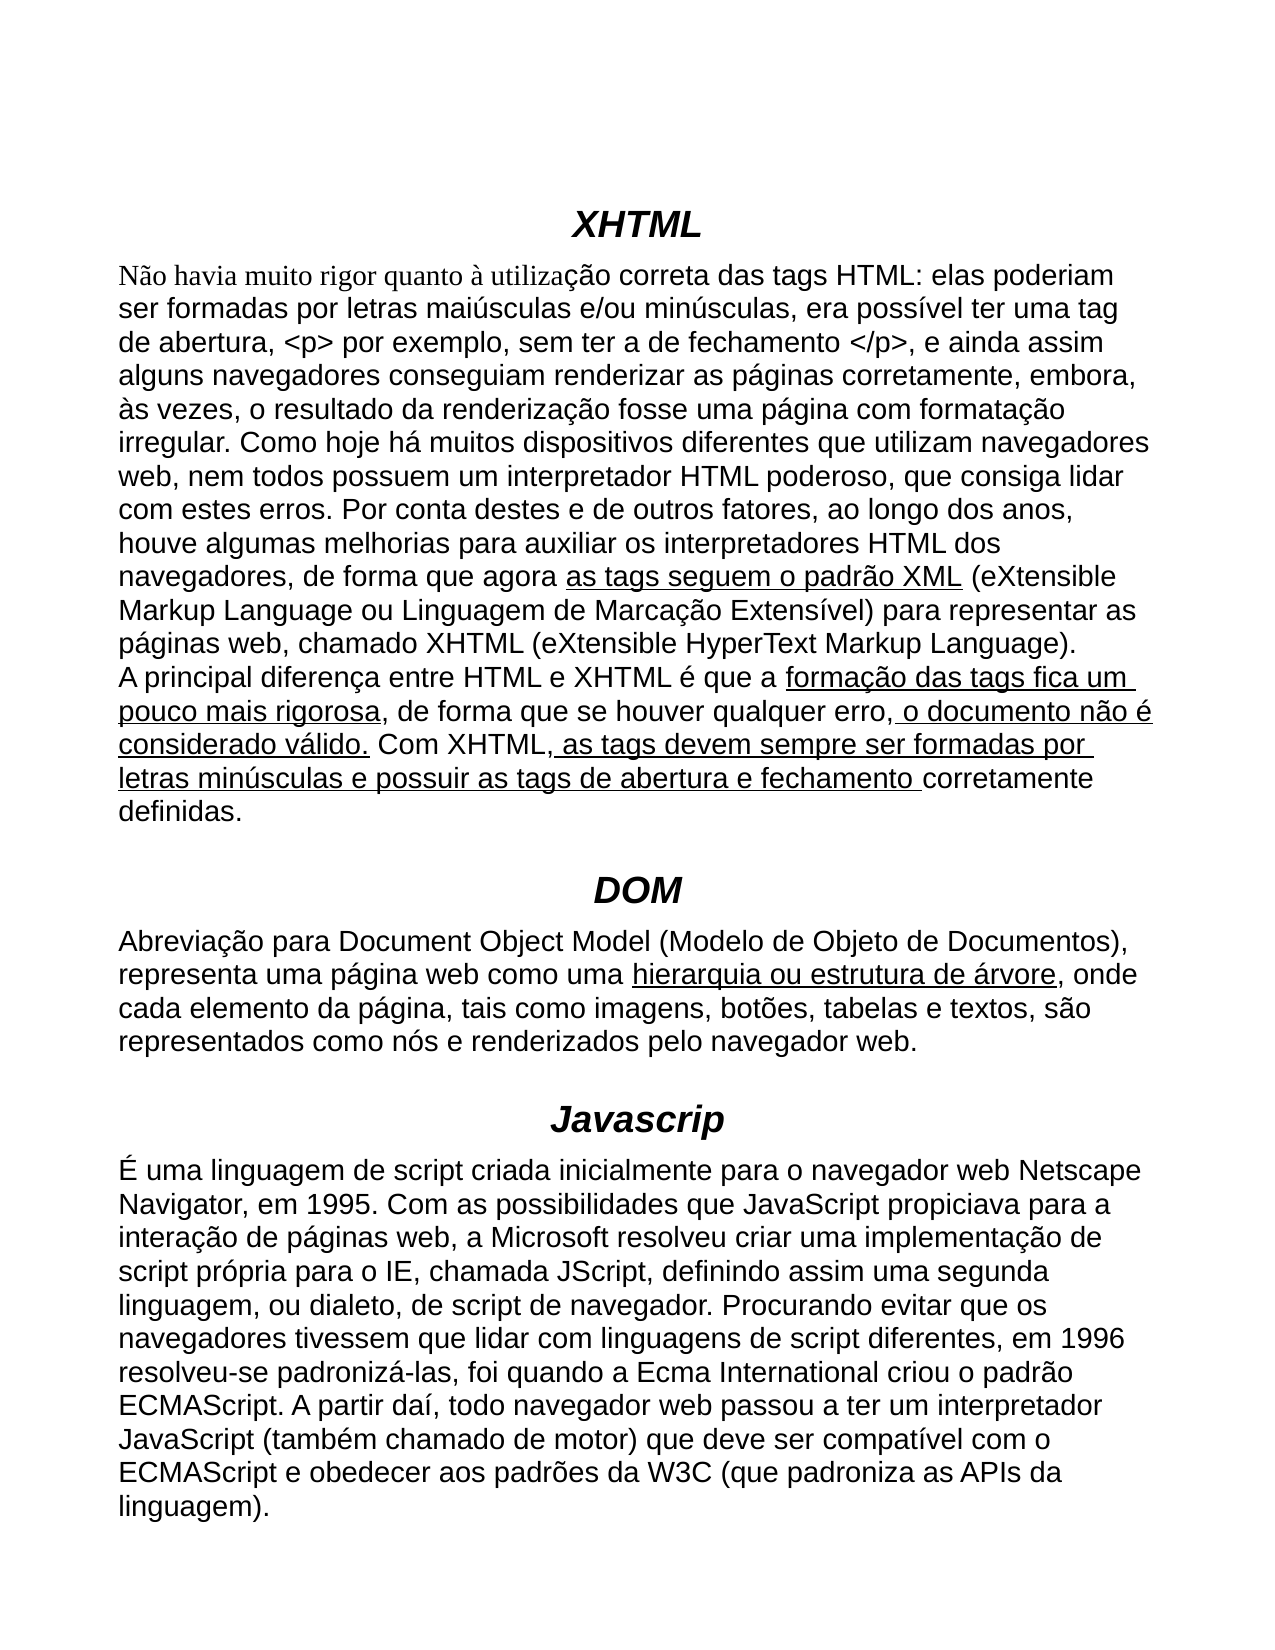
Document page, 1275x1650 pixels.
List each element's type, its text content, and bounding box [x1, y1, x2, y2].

text Abreviação para Document Object Model (Modelo de Objeto de Documentos), representa uma página web como uma hierarquia ou estrutura de árvore, onde cada elemento da página, tais como imagens, botões, tabelas e textos, são representados como nós e renderizados pelo navegador web. [118, 923, 1157, 1058]
subtitle XHTML [118, 201, 1157, 245]
text É uma linguagem de script criada inicialmente para o navegador web Netscape Navigator, em 1995. Com as possibilidades que JavaScript propiciava para a interação de páginas web, a Microsoft resolveu criar uma implementação de script própria para o IE, chamada JScript, definindo assim uma segunda linguagem, ou dialeto, de script de navegador. Procurando evitar que os navegadores tivessem que lidar com linguagens de script diferentes, em 1996 resolveu-se padronizá-las, foi quando a Ecma International criou o padrão ECMAScript. A partir daí, todo navegador web passou a ter um interpretador JavaScript (também chamado de motor) que deve ser compatível com o ECMAScript e obedecer aos padrões da W3C (que padroniza as APIs da linguagem). [118, 1153, 1157, 1522]
subtitle DOM [118, 867, 1157, 911]
subtitle Javascrip [118, 1097, 1157, 1141]
text Não havia muito rigor quanto à utilização correta das tags HTML: elas poderiam ser formadas por letras maiúsculas e/ou minúsculas, era possível ter uma tag de abertura, <p> por exemplo, sem ter a de fechamento </p>, e ainda assim alguns navegadores conseguiam renderizar as páginas corretamente, embora, às vezes, o resultado da renderização fosse uma página com formatação irregular. Como hoje há muitos dispositivos diferentes que utilizam navegadores web, nem todos possuem um interpretador HTML poderoso, que consiga lidar com estes erros. Por conta destes e de outros fatores, ao longo dos anos, houve algumas melhorias para auxiliar os interpretadores HTML dos navegadores, de forma que agora as tags seguem o padrão XML (eXtensible Markup Language ou Linguagem de Marcação Extensível) para representar as páginas web, chamado XHTML (eXtensible HyperText Markup Language). A principal diferença entre HTML e XHTML é que a formação das tags fica um pouco mais rigorosa, de forma que se houver qualquer erro, o documento não é considerado válido. Com XHTML, as tags devem sempre ser formadas por letras minúsculas e possuir as tags de abertura e fechamento corretamente definidas. [118, 257, 1157, 828]
